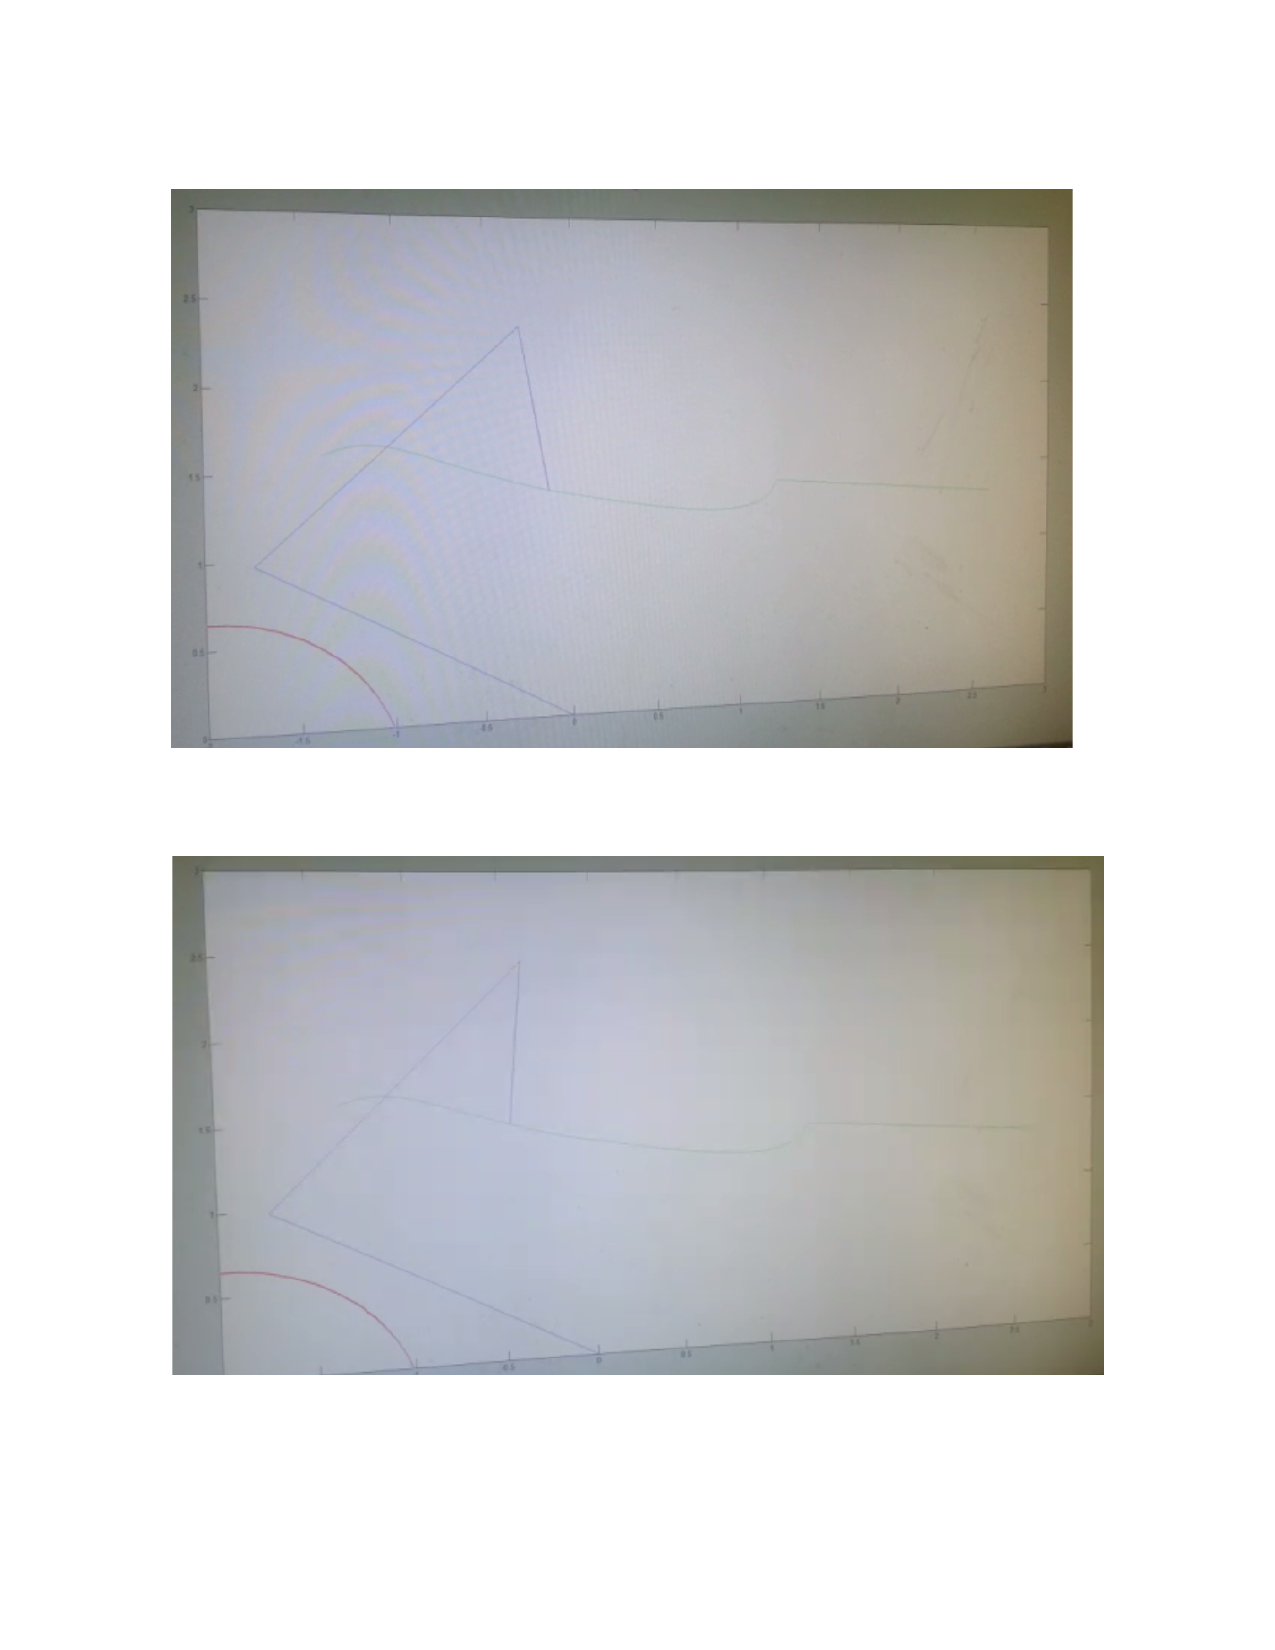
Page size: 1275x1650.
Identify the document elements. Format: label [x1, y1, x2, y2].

picture [171, 189, 1073, 748]
picture [172, 856, 1104, 1375]
